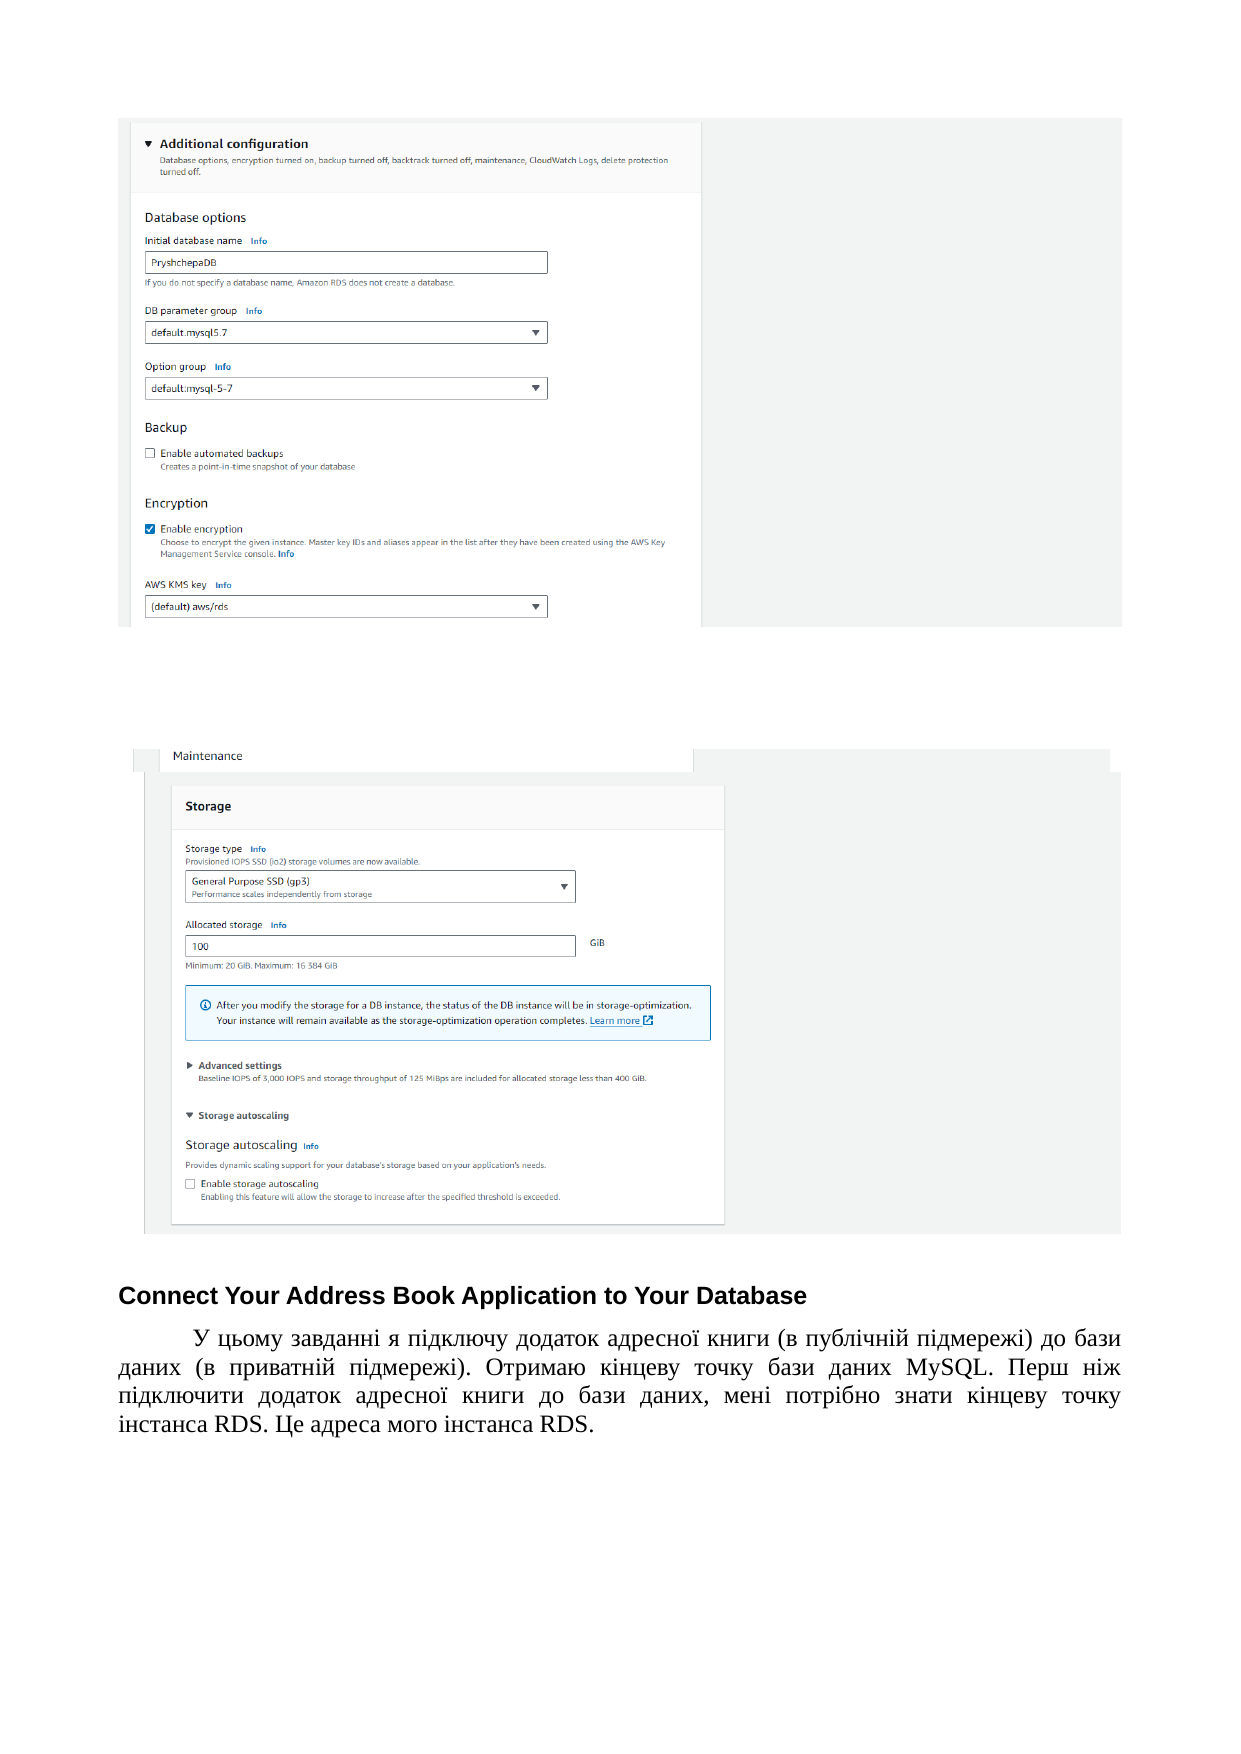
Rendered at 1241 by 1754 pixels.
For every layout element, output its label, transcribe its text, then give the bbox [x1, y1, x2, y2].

text У цьому завданні я підключу додаток адресної книги (в публічній підмережі) до бази даних (в приватній підмережі). Отримаю кінцеву точку бази даних MySQL. Перш ніж підключити додаток адресної книги до бази даних, мені потрібно знати кінцеву точку інстанса RDS. Це адреса мого інстанса RDS. [118, 1323, 1122, 1438]
picture [106, 749, 1121, 1234]
picture [118, 118, 1123, 627]
subtitle Connect Your Address Book Application to Your Database [118, 1277, 1122, 1310]
